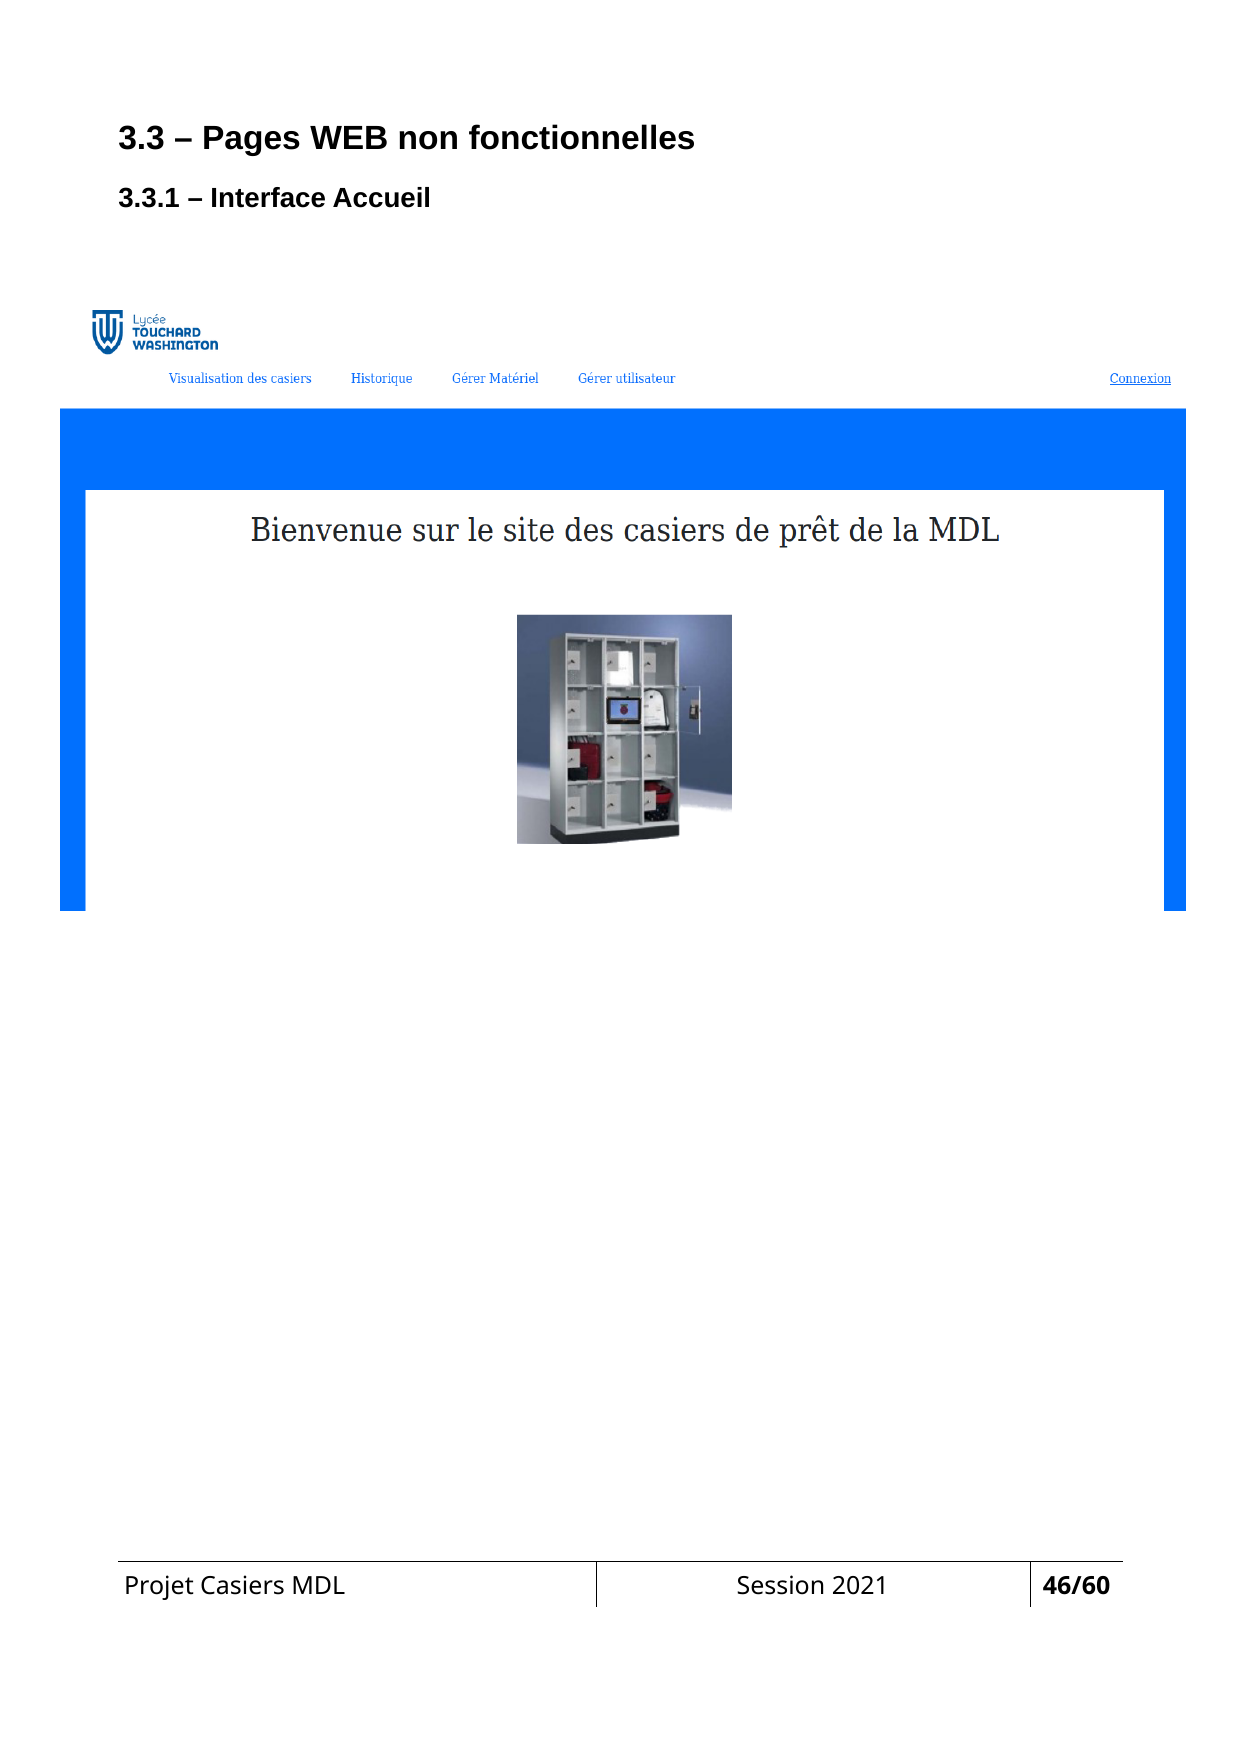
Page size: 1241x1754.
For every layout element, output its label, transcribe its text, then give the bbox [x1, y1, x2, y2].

subtitle 3.3 – Pages WEB non fonctionnelles [118, 118, 1122, 157]
subtitle 3.3.1 – Interface Accueil [118, 182, 1122, 214]
picture [60, 287, 1186, 911]
